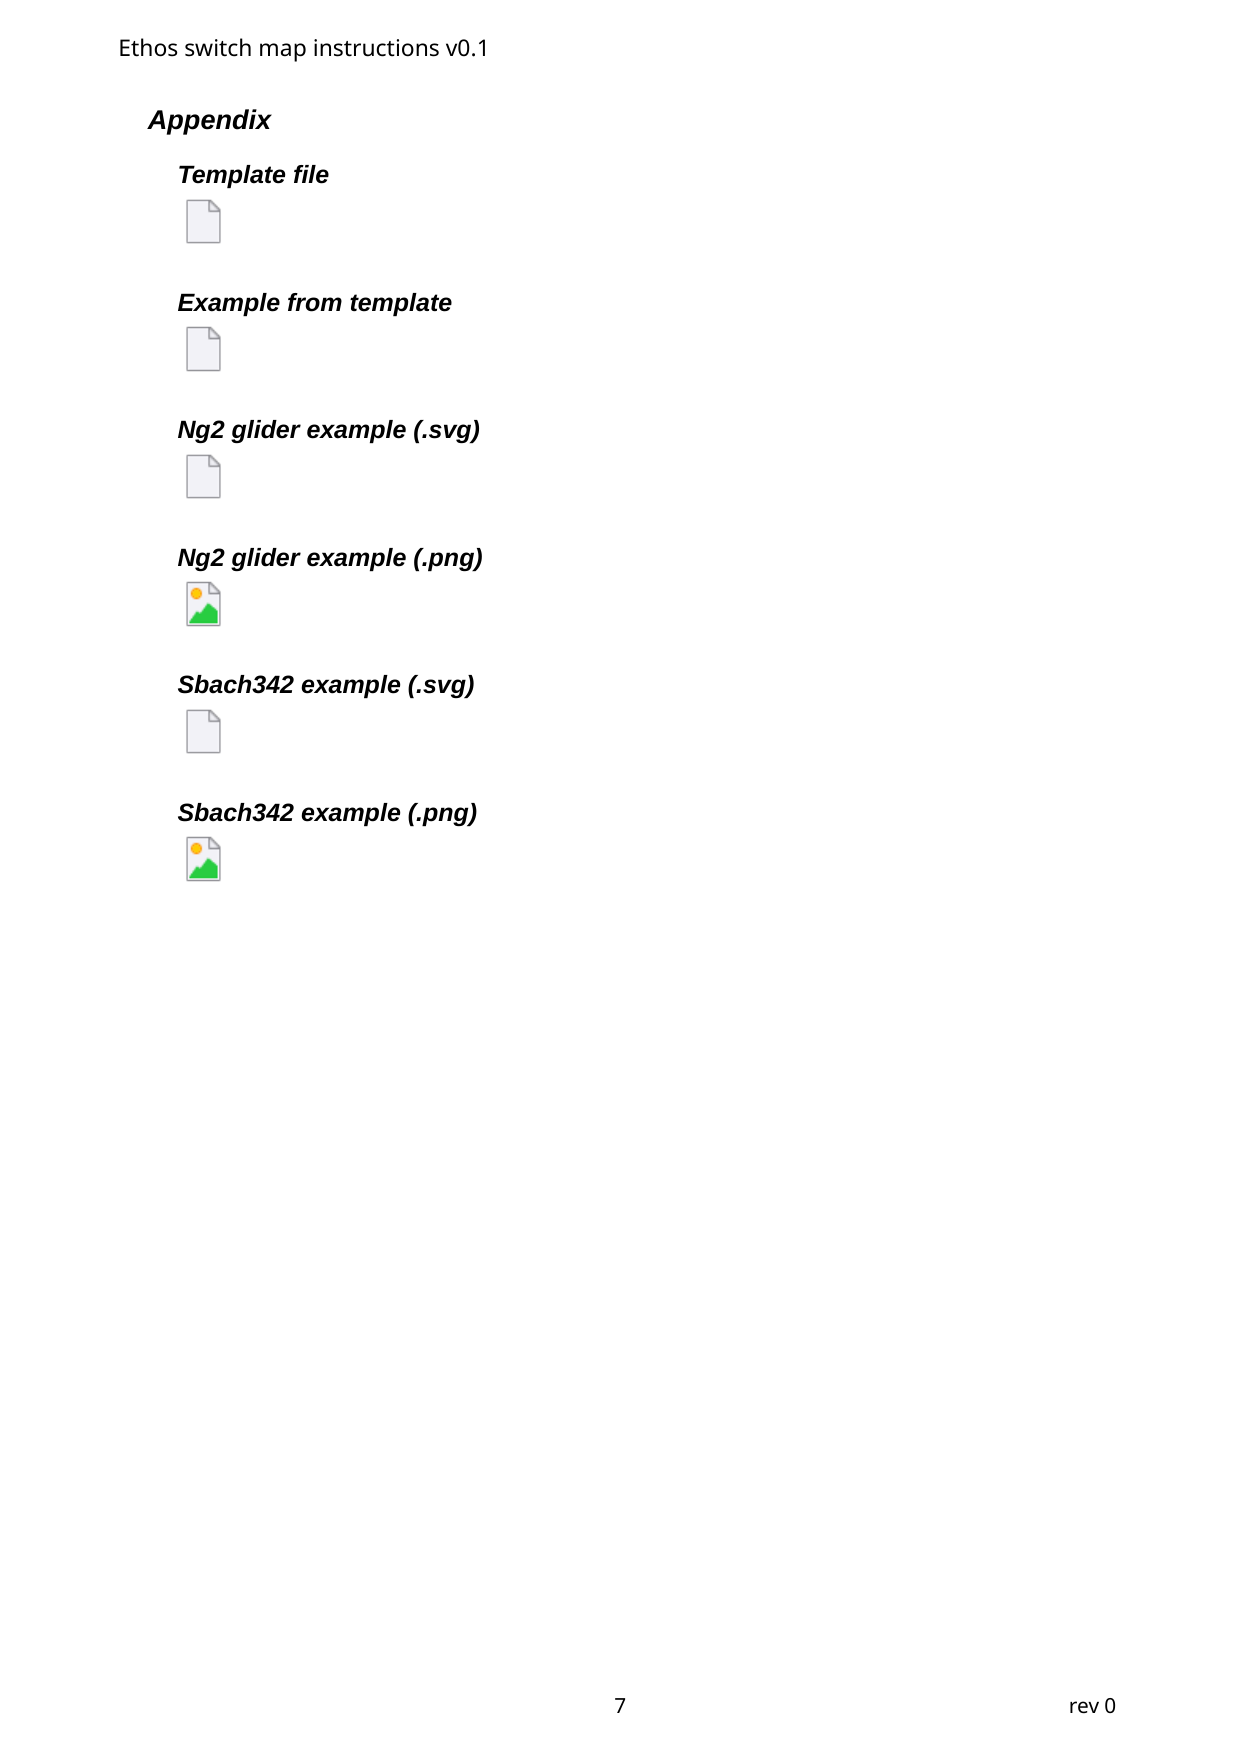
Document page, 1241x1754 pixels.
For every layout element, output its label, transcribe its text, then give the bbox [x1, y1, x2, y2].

subtitle Sbach342 example (.png) [177, 798, 1122, 827]
subtitle Template file [177, 160, 1122, 189]
subtitle Ng2 glider example (.png) [177, 543, 1122, 572]
subtitle Example from template [177, 288, 1122, 317]
subtitle Sbach342 example (.svg) [177, 670, 1122, 699]
subtitle Ng2 glider example (.svg) [177, 415, 1122, 444]
subtitle Appendix [148, 104, 1122, 135]
